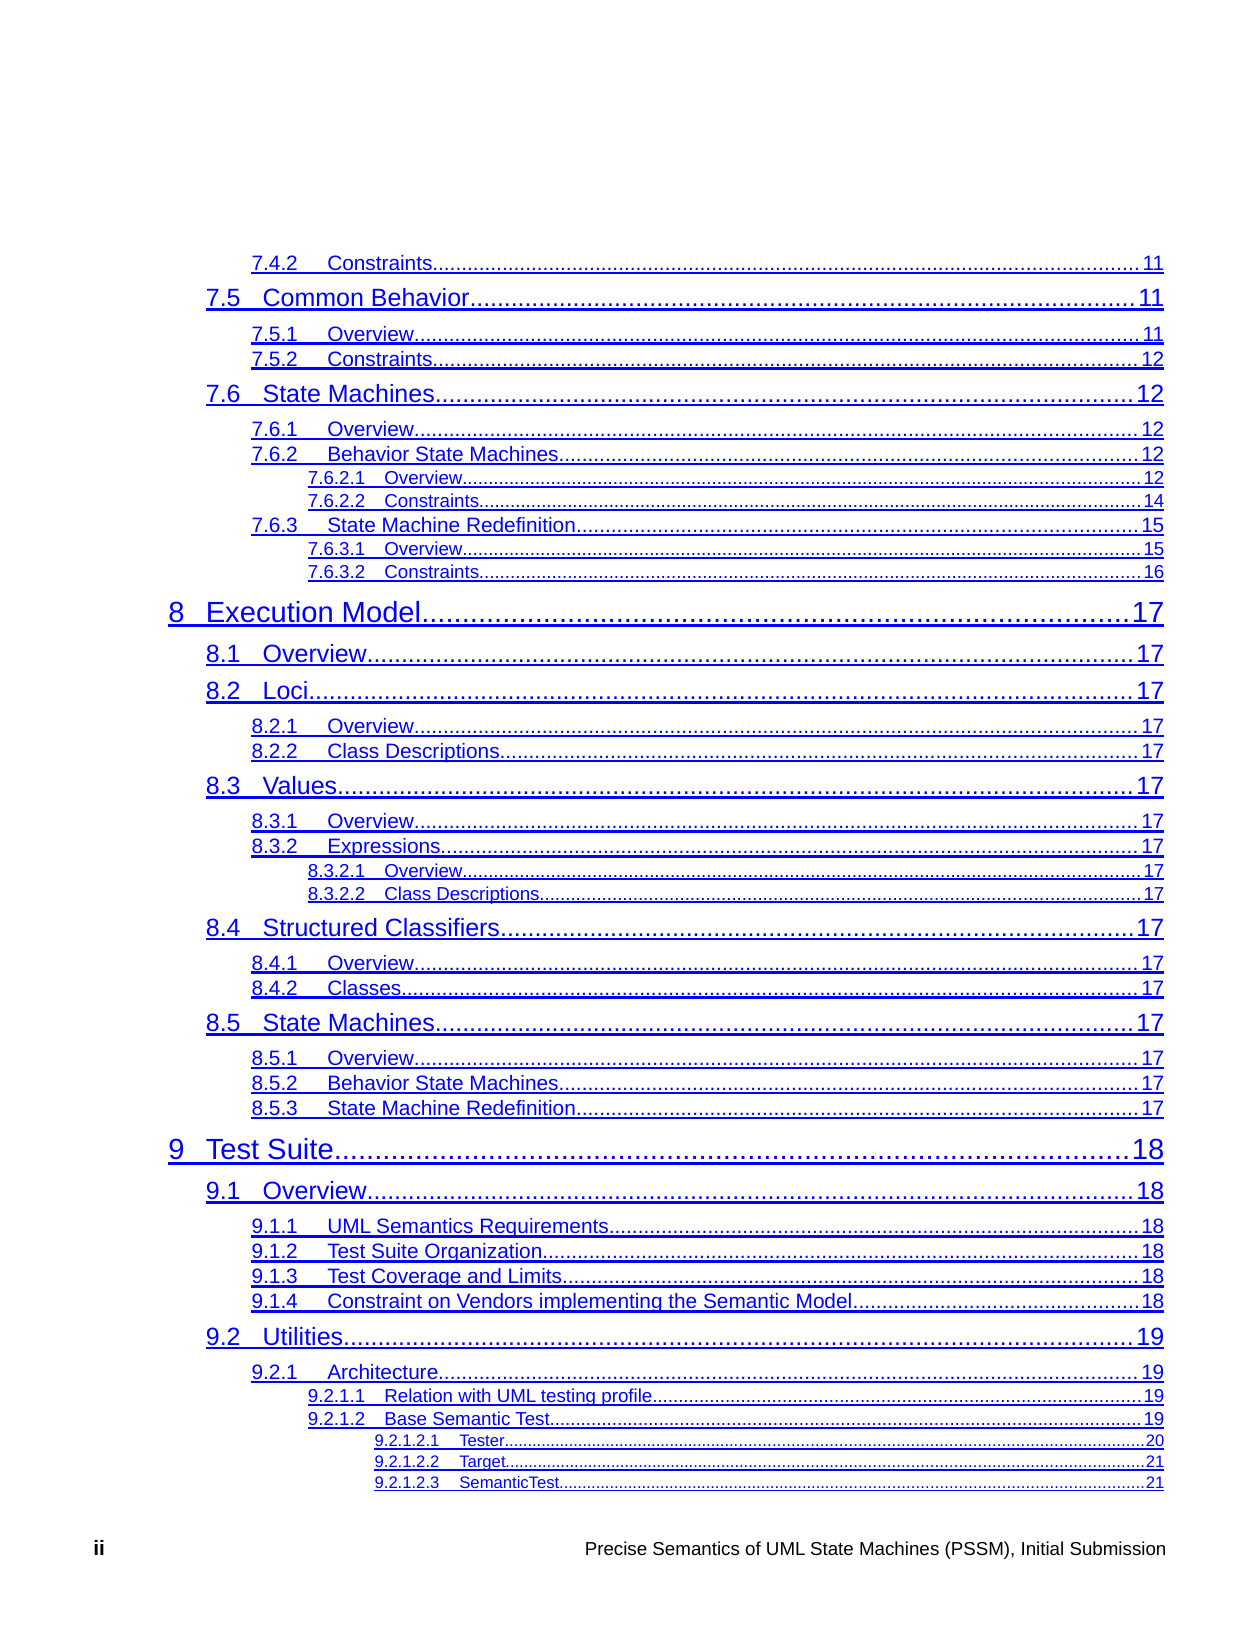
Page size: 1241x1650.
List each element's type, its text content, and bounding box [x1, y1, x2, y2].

text 8.3.1 Overview 17 [251, 808, 1164, 830]
text 8.1 Overview 17 [206, 639, 1164, 664]
text 7.5.1 Overview 11 [251, 320, 1164, 342]
text 8 Execution Model 17 [168, 593, 1164, 624]
text 9.1.4 Constraint on Vendors implementing the Semantic Model 18 [251, 1288, 1164, 1310]
text 8.5.3 State Machine Redefinition 17 [251, 1095, 1164, 1117]
text 9 Test Suite 18 [168, 1130, 1164, 1162]
text 7.6.2 Behavior State Machines 12 [251, 441, 1164, 463]
text 7.6 State Machines 12 [206, 379, 1164, 404]
text 7.6.3.2 Constraints 16 [308, 559, 1164, 580]
text 7.6.3 State Machine Redefinition 15 [251, 512, 1164, 534]
text 7.6.2.2 Constraints 14 [308, 489, 1164, 509]
text 9.1.3 Test Coverage and Limits 18 [251, 1263, 1164, 1285]
text 7.6.1 Overview 12 [251, 416, 1164, 438]
text 9.2.1.2 Base Semantic Test 19 [308, 1407, 1164, 1427]
text 8.3.2 Expressions 17 [251, 833, 1164, 855]
text 9.2.1 Architecture 19 [251, 1359, 1164, 1381]
text 8.4.2 Classes 17 [251, 974, 1164, 996]
text 7.5 Common Behavior 11 [206, 283, 1164, 308]
text 8.2.2 Class Descriptions 17 [251, 738, 1164, 760]
text 9.2.1.2.1 Tester 20 [374, 1429, 1164, 1448]
text 9.1.2 Test Suite Organization 18 [251, 1238, 1164, 1260]
text 8.3 Values 17 [206, 771, 1164, 796]
text 9.2.1.2.3 SemanticTest 21 [374, 1471, 1164, 1490]
text 8.3.2.2 Class Descriptions 17 [308, 881, 1164, 901]
text 8.5 State Machines 17 [206, 1008, 1164, 1033]
text 9.1 Overview 18 [206, 1176, 1164, 1201]
text 8.4.1 Overview 17 [251, 949, 1164, 971]
text 7.6.2.1 Overview 12 [308, 466, 1164, 486]
text 7.6.3.1 Overview 15 [308, 537, 1164, 557]
text 8.5.2 Behavior State Machines 17 [251, 1070, 1164, 1092]
text 9.2.1.1 Relation with UML testing profile 19 [308, 1384, 1164, 1404]
text 8.5.1 Overview 17 [251, 1045, 1164, 1067]
text 8.4 Structured Classifiers 17 [206, 912, 1164, 938]
text 8.2 Loci 17 [206, 676, 1164, 701]
text 8.2.1 Overview 17 [251, 713, 1164, 735]
text 9.2 Utilities 19 [206, 1322, 1164, 1347]
text 9.1.1 UML Semantics Requirements 18 [251, 1213, 1164, 1235]
text 7.5.2 Constraints 12 [251, 345, 1164, 367]
text 9.2.1.2.2 Target 21 [374, 1450, 1164, 1469]
text 8.3.2.1 Overview 17 [308, 858, 1164, 878]
text 7.4.2 Constraints 11 [251, 250, 1164, 272]
